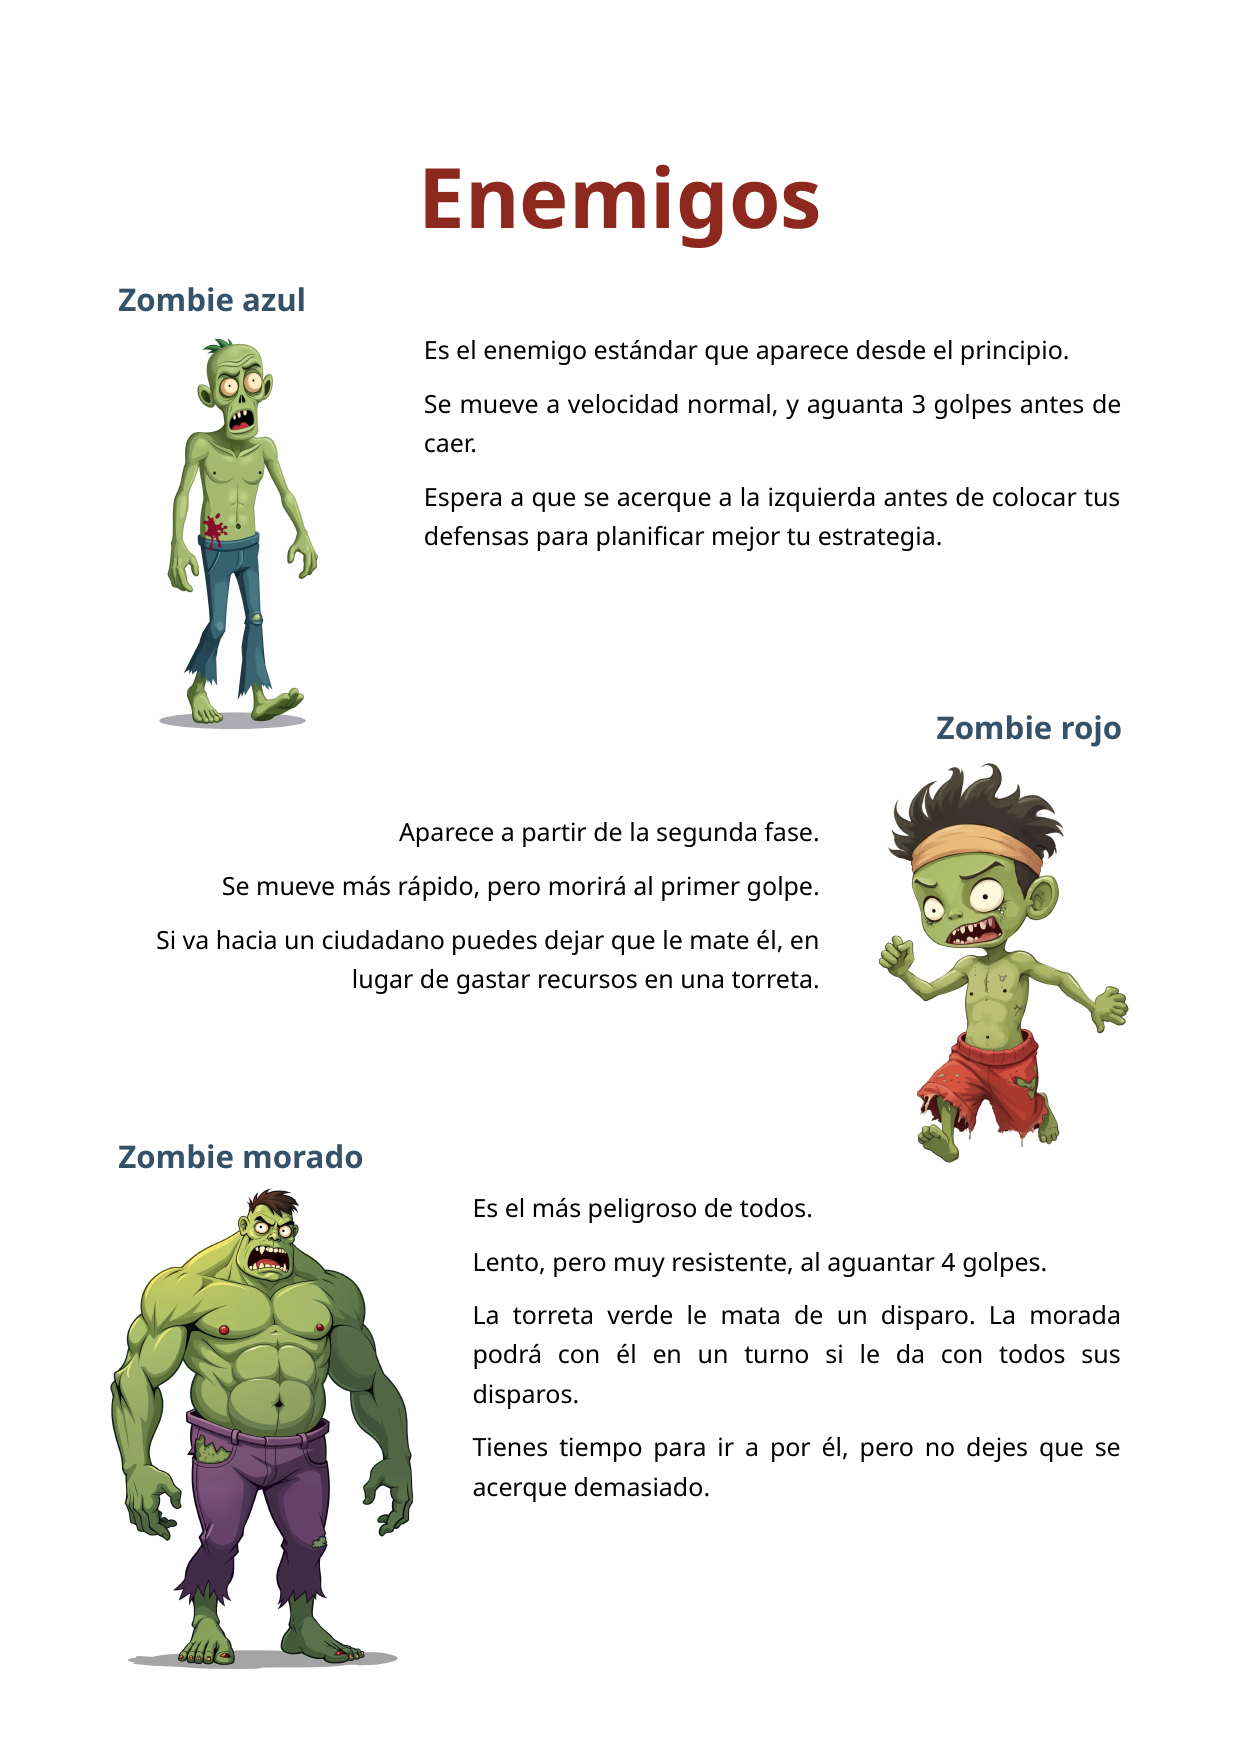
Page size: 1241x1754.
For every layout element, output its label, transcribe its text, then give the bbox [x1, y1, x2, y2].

text Es el más peligroso de todos. [414, 1190, 1122, 1224]
subtitle Enemigos [118, 139, 1122, 252]
picture [104, 339, 365, 730]
subtitle Zombie morado [118, 1135, 1122, 1178]
text Tienes tiempo para ir a por él, pero no dejes que se acerque demasiado. [414, 1430, 1122, 1503]
text La torreta verde le mata de un disparo. La morada podrá con él en un turno si le da con todos sus disparos. [414, 1298, 1122, 1410]
text Lento, pero muy resistente, al aguantar 4 golpes. [414, 1244, 1122, 1278]
text Se mueve a velocidad normal, y aguanta 3 golpes antes de caer. [365, 386, 1122, 459]
text Si va hacia un ciudadano puedes dejar que le mate él, en lugar de gastar recursos en una torreta. [118, 922, 878, 996]
text Se mueve más rápido, pero morirá al primer golpe. [118, 869, 878, 903]
text Es el enemigo estándar que aparece desde el principio. [118, 333, 1122, 367]
picture [878, 763, 1129, 1163]
text Espera a que se acerque a la izquierda antes de colocar tus defensas para planificar mejor tu estrategia. [365, 479, 1122, 552]
subtitle Zombie azul [118, 277, 1122, 320]
subtitle Zombie rojo [118, 706, 1122, 749]
text Aparece a partir de la segunda fase. [118, 815, 878, 849]
picture [110, 1188, 414, 1669]
